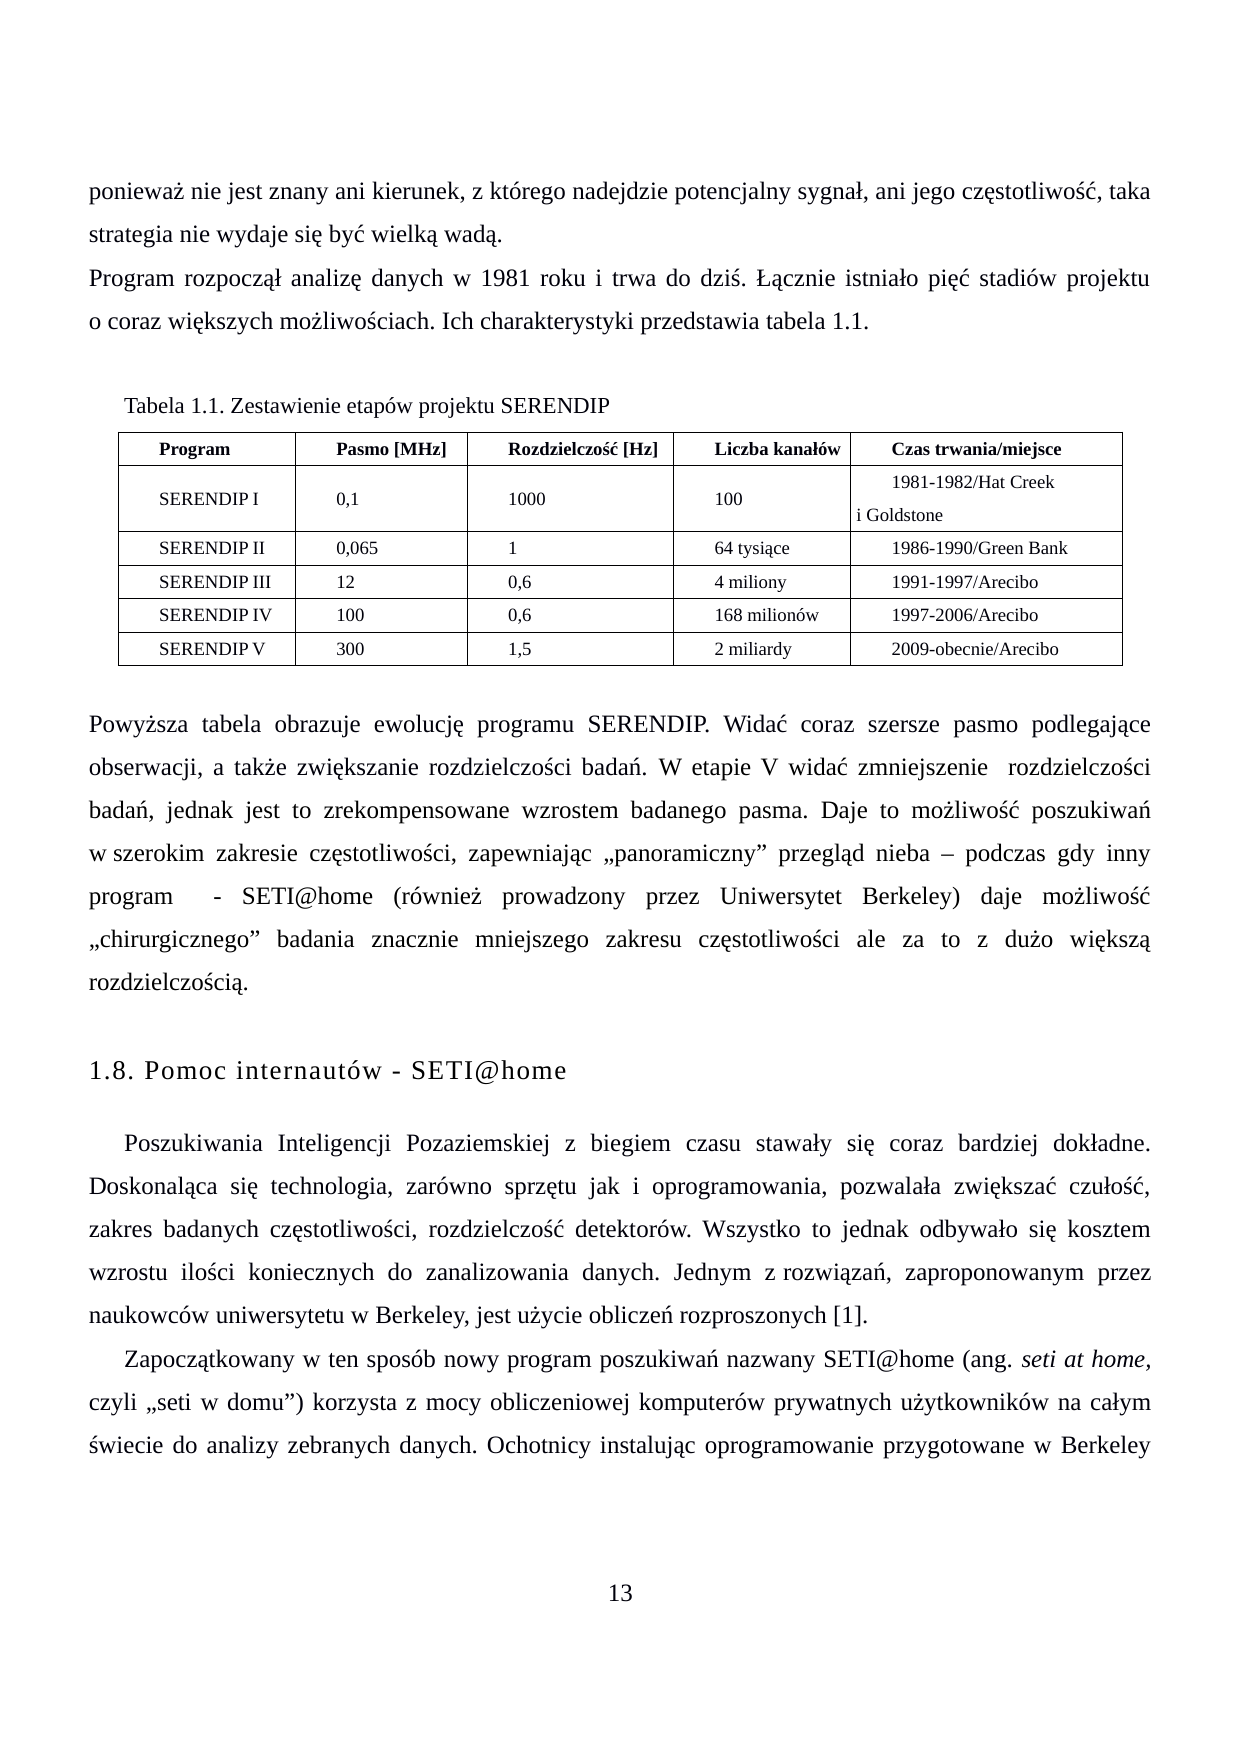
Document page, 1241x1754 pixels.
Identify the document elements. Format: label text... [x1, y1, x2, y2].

table_cell 168 milionów [674, 599, 850, 632]
text Powyższa tabela obrazuje ewolucję programu SERENDIP. Widać coraz szersze pasmo podlegające obserwacji, a także zwiększanie rozdzielczości badań. W etapie V widać zmniejszenie rozdzielczości badań, jednak jest to zrekompensowane wzrostem badanego pasma. Daje to możliwość poszukiwań w szerokim zakresie częstotliwości, zapewniając „panoramiczny” przegląd nieba – podczas gdy inny program - SETI@home (również prowadzony przez Uniwersytet Berkeley) daje możliwość „chirurgicznego” badania znacznie mniejszego zakresu częstotliwości ale za to z dużo większą rozdzielczością. [88, 709, 1152, 996]
table_header Program [119, 433, 295, 465]
text Poszukiwania Inteligencji Pozaziemskiej z biegiem czasu stawały się coraz bardziej dokładne. Doskonaląca się technologia, zarówno sprzętu jak i oprogramowania, pozwalała zwiększać czułość, zakres badanych częstotliwości, rozdzielczość detektorów. Wszystko to jednak odbywało się kosztem wzrostu ilości koniecznych do zanalizowania danych. Jednym z rozwiązań, zaproponowanym przez naukowców uniwersytetu w Berkeley, jest użycie obliczeń rozproszonych [1]. [88, 1128, 1152, 1329]
table_cell SERENDIP V [119, 633, 295, 665]
table_cell 1997-2006/Arecibo [851, 599, 1122, 632]
table_cell 1981-1982/Hat Creek i Goldstone [851, 466, 1122, 531]
table_header Rozdzielczość [Hz] [468, 433, 673, 465]
table_cell 0,6 [468, 566, 673, 598]
table_cell 4 miliony [674, 566, 850, 598]
table_cell 1,5 [468, 633, 673, 665]
table_cell 0,065 [296, 532, 467, 564]
table_header Pasmo [MHz] [296, 433, 467, 465]
table_cell 100 [674, 466, 850, 531]
table_cell SERENDIP IV [119, 599, 295, 632]
table_cell 0,1 [296, 466, 467, 531]
text Tabela 1.1. Zestawienie etapów projektu SERENDIP [88, 392, 1152, 418]
table_cell 1000 [468, 466, 673, 531]
table_cell 1991-1997/Arecibo [851, 566, 1122, 598]
table_cell SERENDIP II [119, 532, 295, 564]
table_cell 300 [296, 633, 467, 665]
table_header Czas trwania/miejsce [851, 433, 1122, 465]
table_header Liczba kanałów [674, 433, 850, 465]
text Zapoczątkowany w ten sposób nowy program poszukiwań nazwany SETI@home (ang. seti at home, czyli „seti w domu”) korzysta z mocy obliczeniowej komputerów prywatnych użytkowników na całym świecie do analizy zebranych danych. Ochotnicy instalując oprogramowanie przygotowane w Berkeley [88, 1344, 1152, 1459]
table_cell 12 [296, 566, 467, 598]
text ponieważ nie jest znany ani kierunek, z którego nadejdzie potencjalny sygnał, ani jego częstotliwość, taka strategia nie wydaje się być wielką wadą. [88, 176, 1152, 248]
table_cell 64 tysiące [674, 532, 850, 564]
table_cell 2 miliardy [674, 633, 850, 665]
text Program rozpoczął analizę danych w 1981 roku i trwa do dziś. Łącznie istniało pięć stadiów projektu o coraz większych możliwościach. Ich charakterystyki przedstawia tabela 1.1. [88, 263, 1152, 334]
subtitle 1.8. Pomoc internautów - SETI@home [88, 1054, 1152, 1085]
table_cell 0,6 [468, 599, 673, 632]
table_cell 2009-obecnie/Arecibo [851, 633, 1122, 665]
table_cell SERENDIP I [119, 466, 295, 531]
table_cell 1 [468, 532, 673, 564]
table_cell SERENDIP III [119, 566, 295, 598]
table_cell 100 [296, 599, 467, 632]
table_cell 1986-1990/Green Bank [851, 532, 1122, 564]
